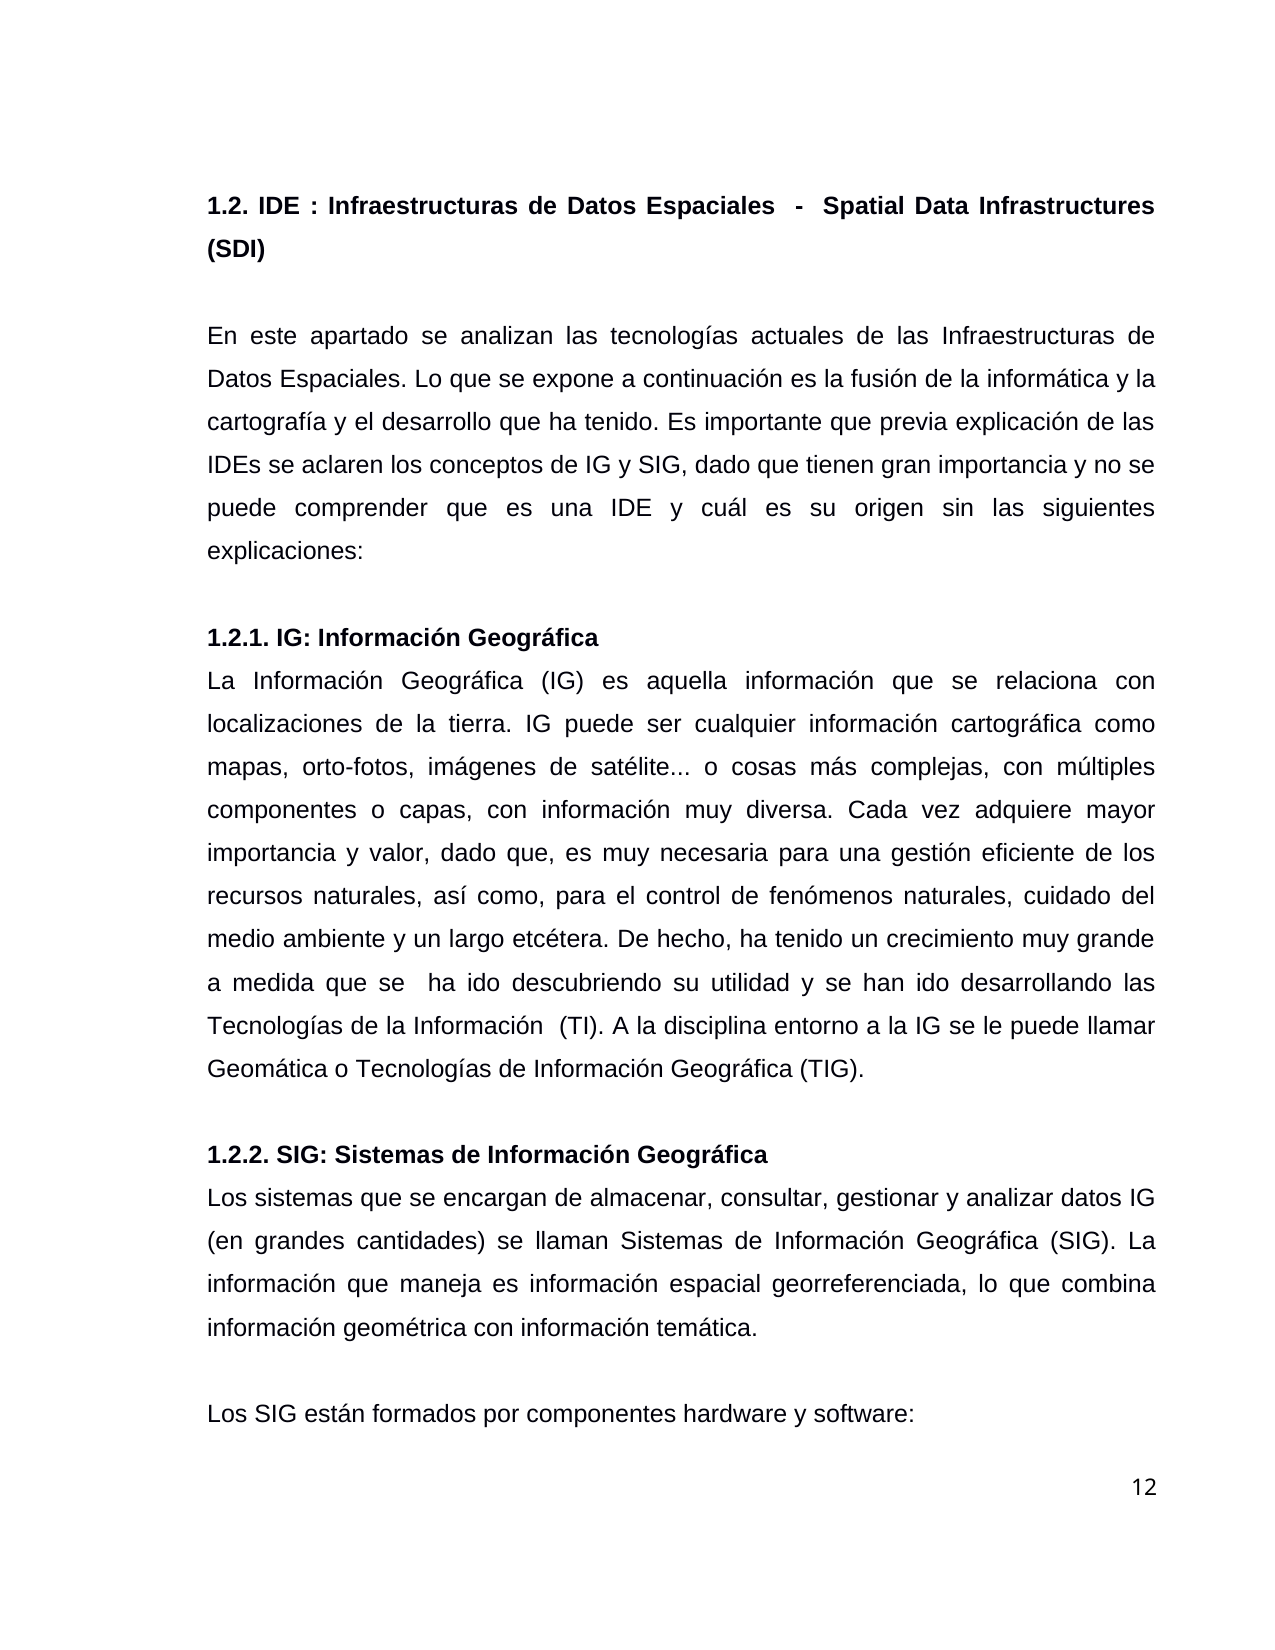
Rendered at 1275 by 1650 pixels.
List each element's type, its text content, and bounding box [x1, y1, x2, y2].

text 1.2.1. IG: Información Geográfica [207, 623, 1157, 651]
text En este apartado se analizan las tecnologías actuales de las Infraestructuras de Datos Espaciales. Lo que se expone a continuación es la fusión de la informática y la cartografía y el desarrollo que ha tenido. Es importante que previa explicación de las IDEs se aclaren los conceptos de IG y SIG, dado que tienen gran importancia y no se puede comprender que es una IDE y cuál es su origen sin las siguientes explicaciones: [207, 321, 1157, 565]
text 1.2.2. SIG: Sistemas de Información Geográfica [207, 1140, 1157, 1169]
text La Información Geográfica (IG) es aquella información que se relaciona con localizaciones de la tierra. IG puede ser cualquier información cartográfica como mapas, orto-fotos, imágenes de satélite... o cosas más complejas, con múltiples componentes o capas, con información muy diversa. Cada vez adquiere mayor importancia y valor, dado que, es muy necesaria para una gestión eficiente de los recursos naturales, así como, para el control de fenómenos naturales, cuidado del medio ambiente y un largo etcétera. De hecho, ha tenido un crecimiento muy grande a medida que se ha ido descubriendo su utilidad y se han ido desarrollando las Tecnologías de la Información (TI). A la disciplina entorno a la IG se le puede llamar Geomática o Tecnologías de Información Geográfica (TIG). [207, 666, 1157, 1083]
text Los sistemas que se encargan de almacenar, consultar, gestionar y analizar datos IG (en grandes cantidades) se llaman Sistemas de Información Geográfica (SIG). La información que maneja es información espacial georreferenciada, lo que combina información geométrica con información temática. [207, 1183, 1157, 1341]
text 1.2. IDE : Infraestructuras de Datos Espaciales - Spatial Data Infrastructures (SDI) [207, 191, 1157, 263]
text Los SIG están formados por componentes hardware y software: [207, 1399, 1157, 1428]
